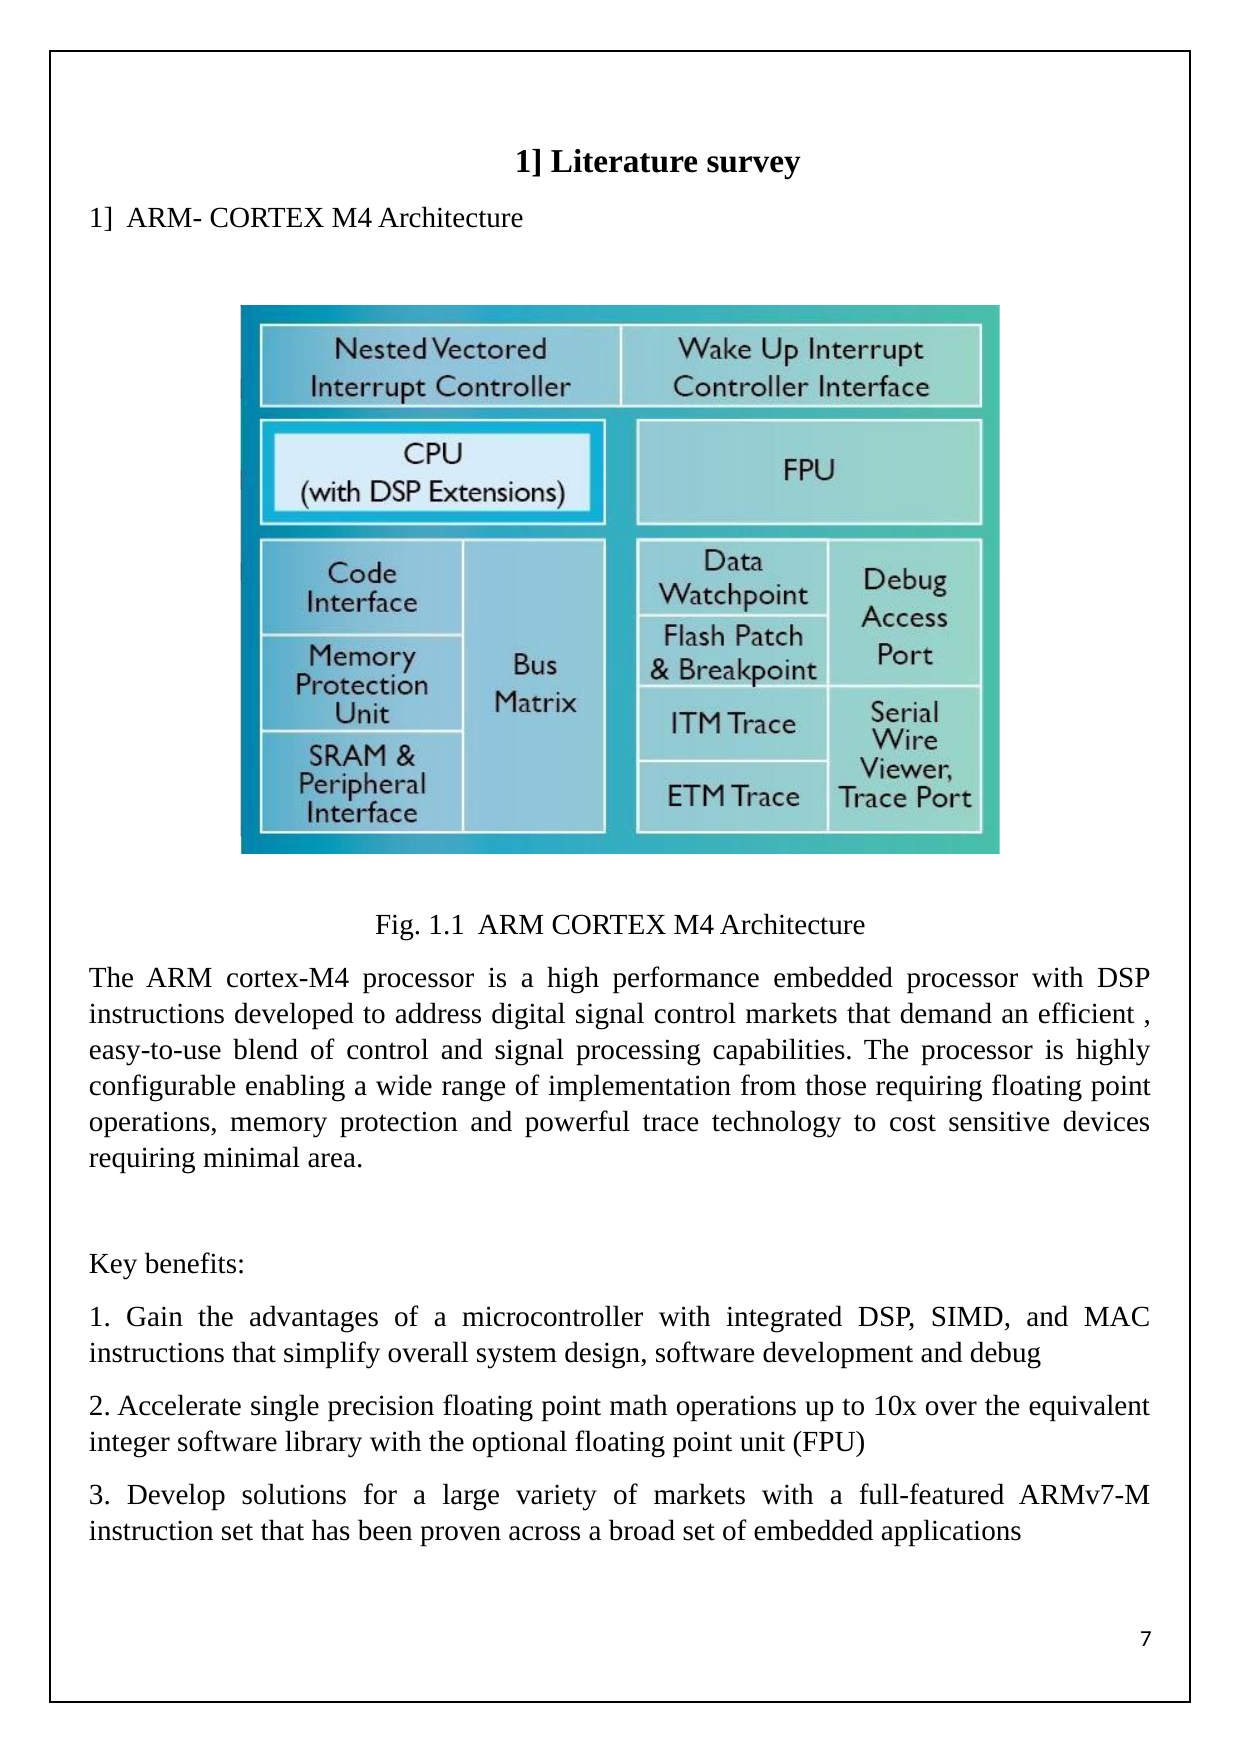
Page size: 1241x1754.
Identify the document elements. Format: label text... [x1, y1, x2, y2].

text 2. Accelerate single precision floating point math operations up to 10x over the equivalent integer software library with the optional floating point unit (FPU) [89, 1388, 1152, 1457]
text Fig. 1.1 ARM CORTEX M4 Architecture [89, 907, 1152, 940]
text Key benefits: [89, 1246, 1152, 1279]
text 3. Develop solutions for a large variety of markets with a full-featured ARMv7-M instruction set that has been proven across a broad set of embedded applications [89, 1477, 1152, 1546]
text 1] ARM- CORTEX M4 Architecture [89, 200, 1152, 233]
text 1. Gain the advantages of a microcontroller with integrated DSP, SIMD, and MAC instructions that simplify overall system design, software development and debug [89, 1299, 1152, 1368]
list 1] Literature survey [164, 142, 1152, 180]
text The ARM cortex-M4 processor is a high performance embedded processor with DSP instructions developed to address digital signal control markets that demand an efficient , easy-to-use blend of control and signal processing capabilities. The processor is highly configurable enabling a wide range of implementation from those requiring floating point operations, memory protection and powerful trace technology to cost sensitive devices requiring minimal area. [89, 960, 1152, 1174]
